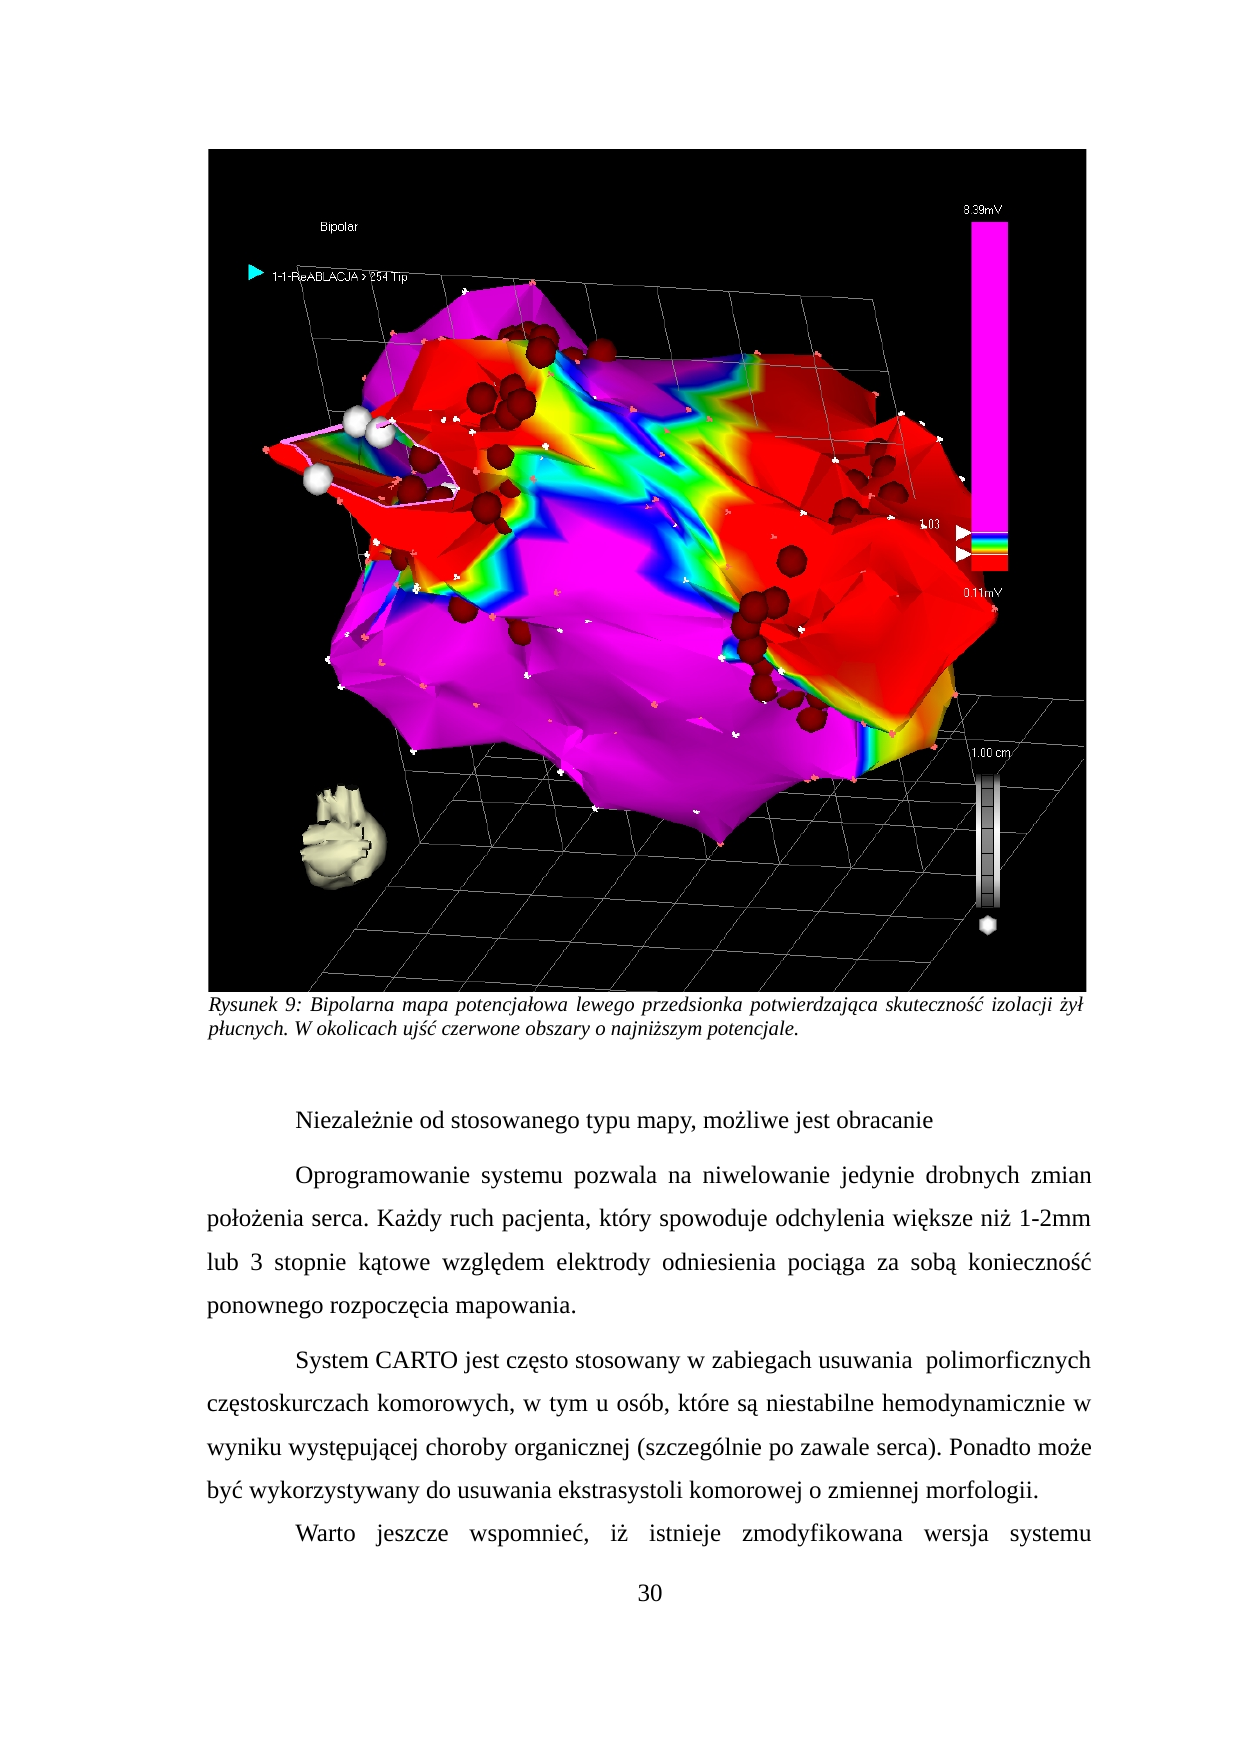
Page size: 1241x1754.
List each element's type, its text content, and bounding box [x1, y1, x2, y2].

text Warto jeszcze wspomnieć, iż istnieje zmodyfikowana wersja systemu [207, 1518, 1093, 1547]
list Rysunek 9: Bipolarna mapa potencjałowa lewego przedsionka potwierdzająca skuteczność izolacji żył płucnych. W okolicach ujść czerwone obszary o najniższym potencjale. [208, 992, 1086, 1040]
text System CARTO jest często stosowany w zabiegach usuwania polimorficznych częstoskurczach komorowych, w tym u osób, które są niestabilne hemodynamicznie w wyniku występującej choroby organicznej (szczególnie po zawale serca). Ponadto może być wykorzystywany do usuwania ekstrasystoli komorowej o zmiennej morfologii. [207, 1345, 1093, 1503]
text Oprogramowanie systemu pozwala na niwelowanie jedynie drobnych zmian położenia serca. Każdy ruch pacjenta, który spowoduje odchylenia większe niż 1-2mm lub 3 stopnie kątowe względem elektrody odniesienia pociąga za sobą konieczność ponownego rozpoczęcia mapowania. [207, 1160, 1093, 1318]
text Niezależnie od stosowanego typu mapy, możliwe jest obracanie [207, 1105, 1093, 1133]
picture [208, 149, 1087, 992]
